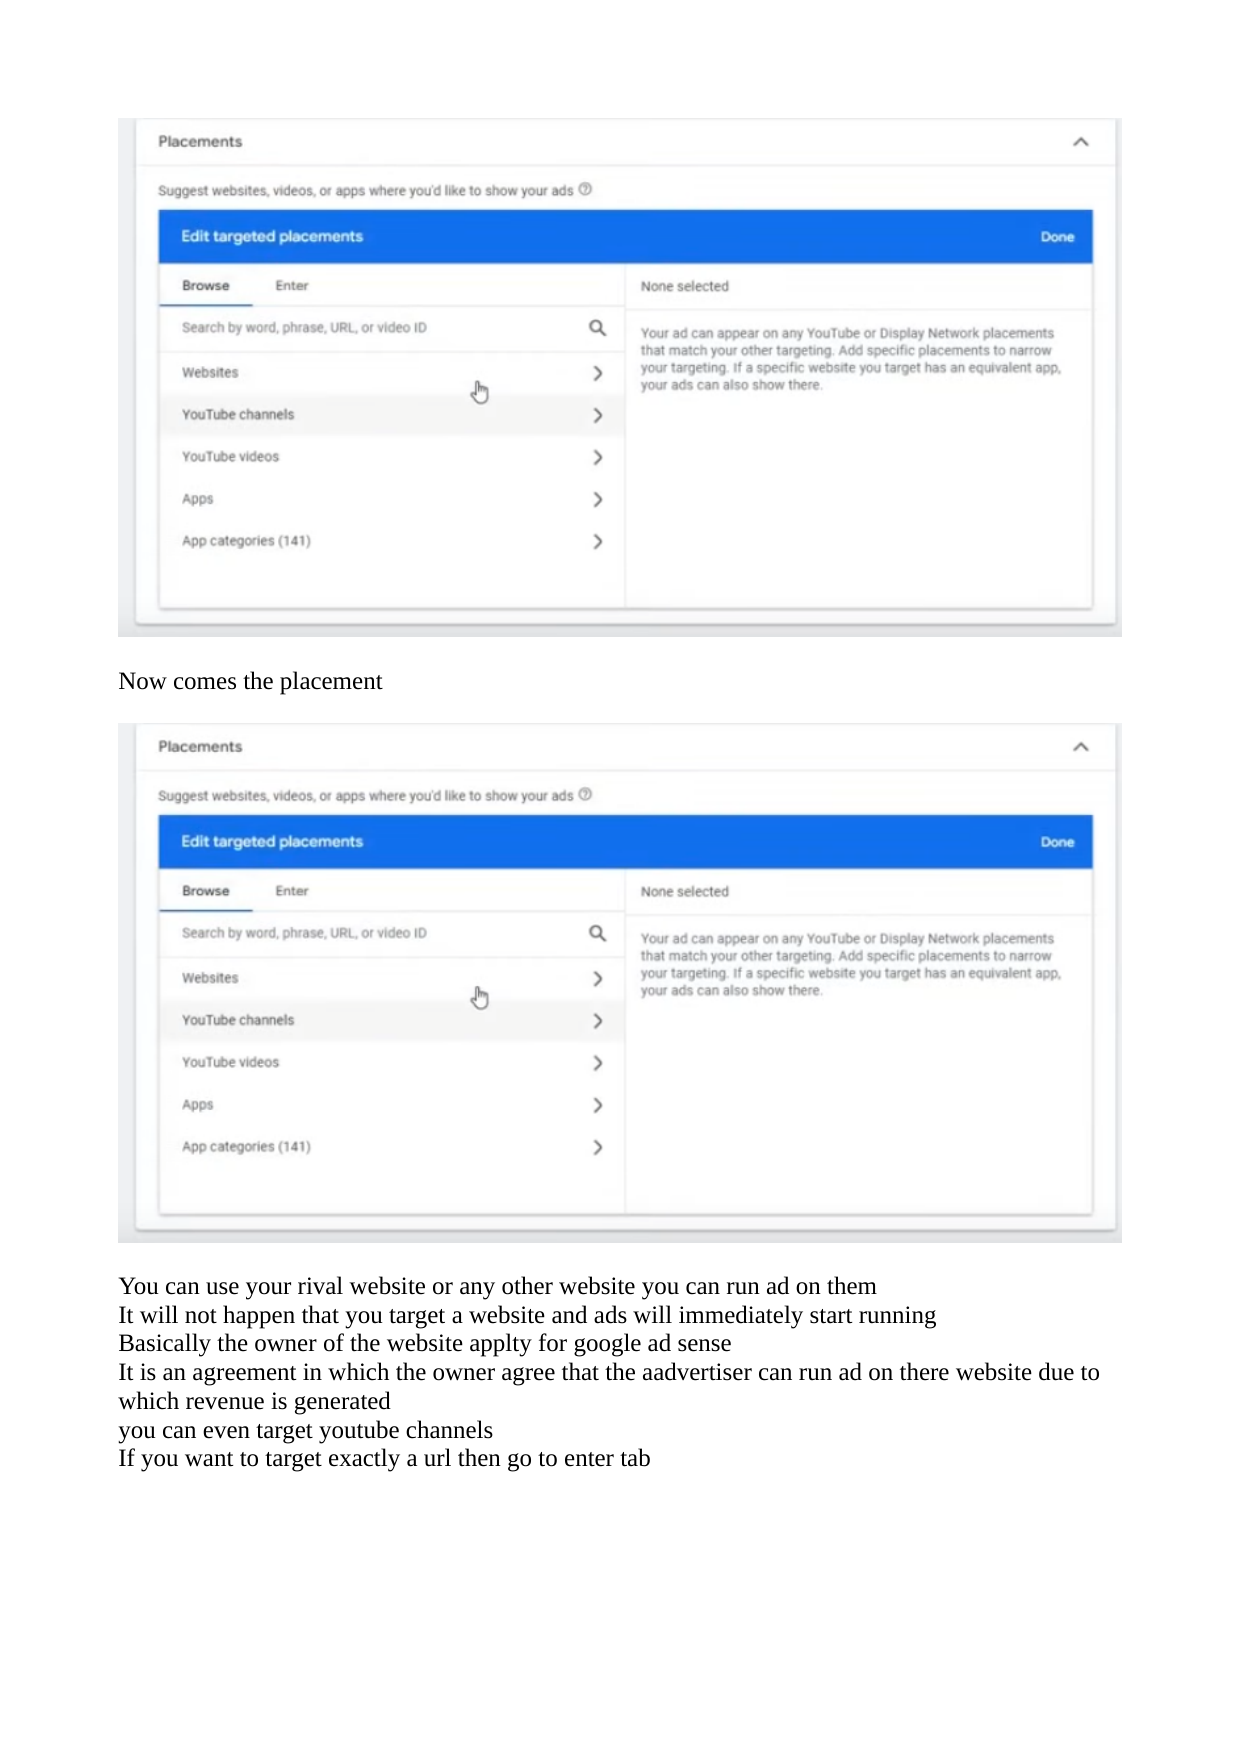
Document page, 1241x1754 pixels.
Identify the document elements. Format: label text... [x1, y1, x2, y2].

picture [118, 723, 1122, 1243]
text you can even target youtube channels [118, 1415, 1122, 1443]
text If you want to target exactly a url then go to enter tab [118, 1443, 1122, 1472]
text Basically the owner of the website applty for google ad sense [118, 1328, 1122, 1357]
text It will not happen that you target a website and ads will immediately start running [118, 1300, 1122, 1328]
text It is an agreement in which the owner agree that the aadvertiser can run ad on there website due to which revenue is generated [118, 1357, 1122, 1415]
picture [118, 118, 1122, 637]
text Now comes the placement [118, 666, 1122, 694]
text You can use your rival website or any other website you can run ad on them [118, 1271, 1122, 1300]
